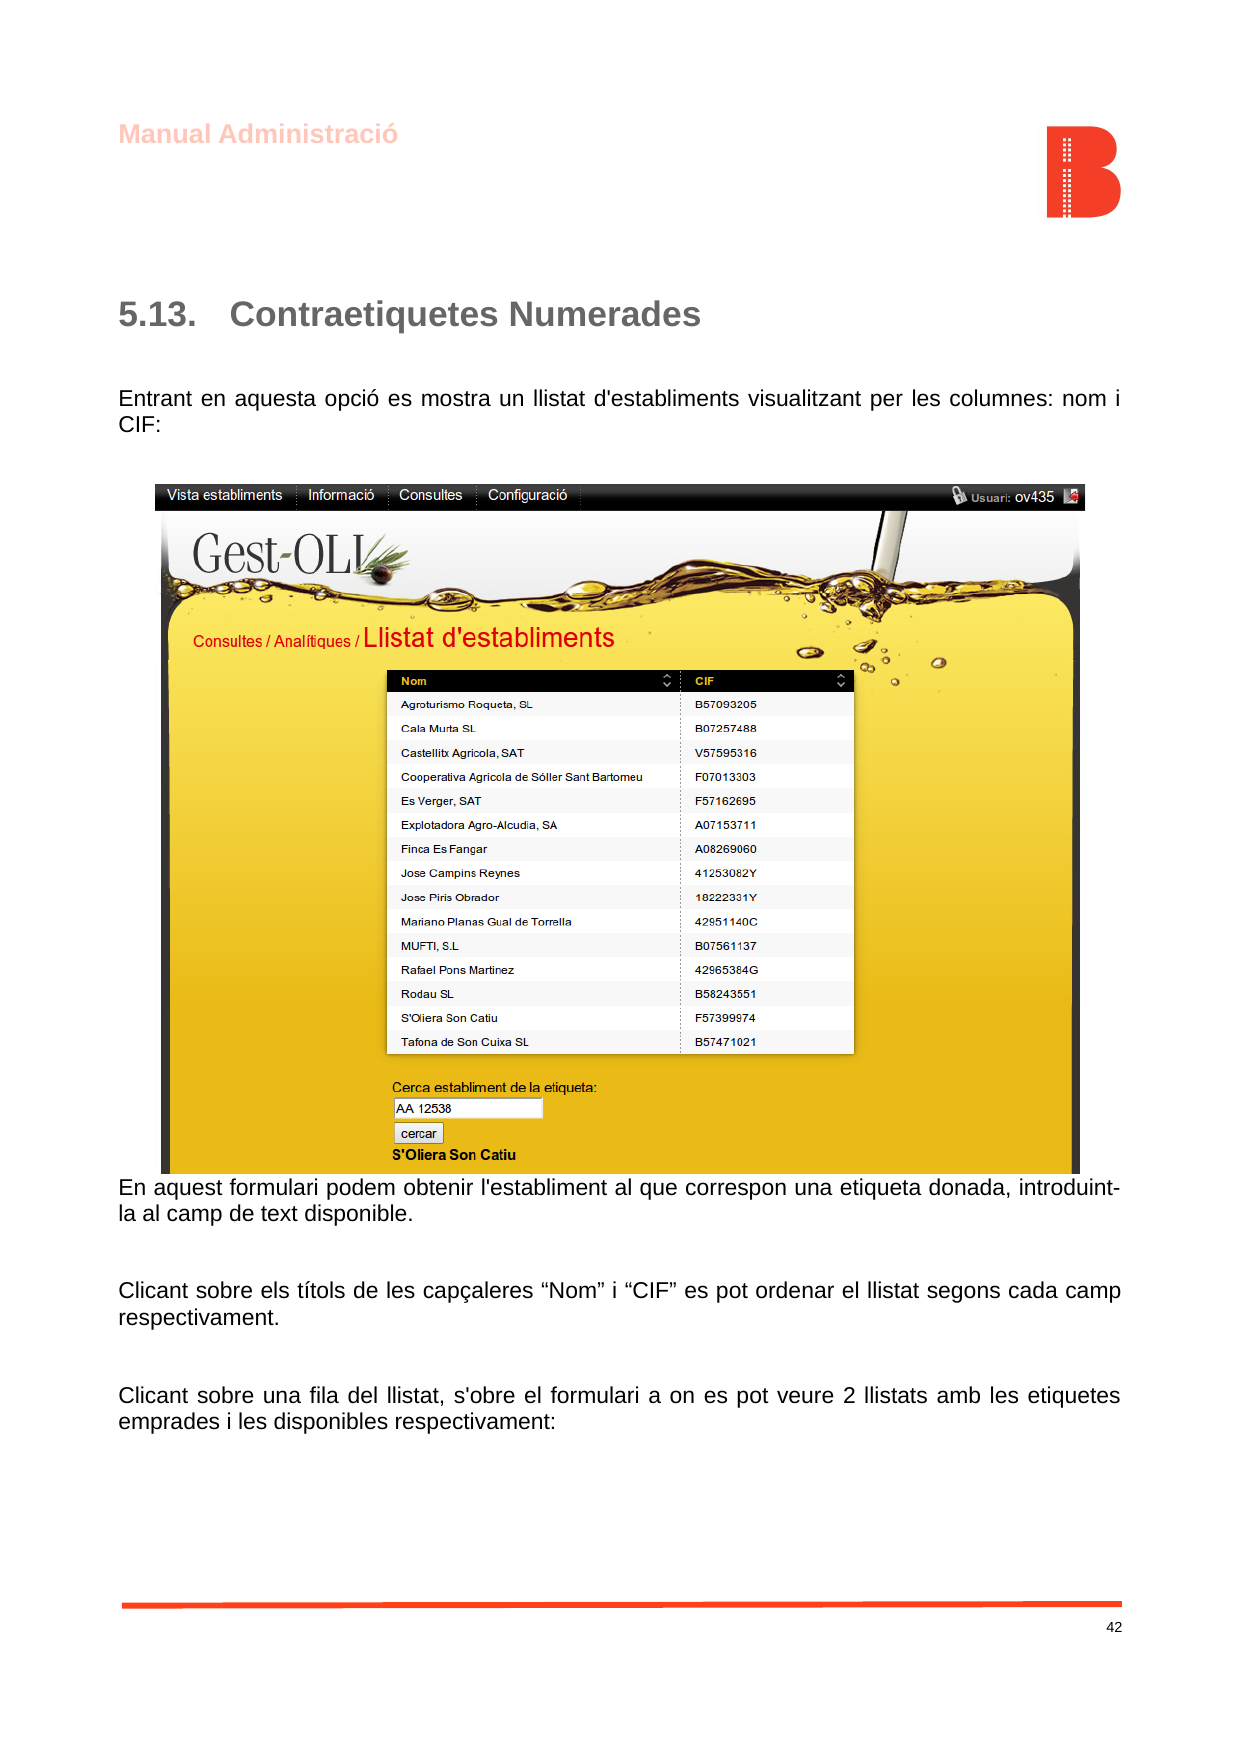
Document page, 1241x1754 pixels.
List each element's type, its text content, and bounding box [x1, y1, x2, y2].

text En aquest formulari podem obtenir l'establiment al que correspon una etiqueta donada, introduint-la al camp de text disponible. [118, 1173, 1122, 1226]
text Clicant sobre els títols de les capçaleres “Nom” i “CIF” es pot ordenar el llistat segons cada camp respectivament. [118, 1277, 1122, 1330]
subtitle Contraetiquetes Numerades [118, 293, 1122, 333]
picture [155, 484, 1086, 1174]
text Clicant sobre una fila del llistat, s'obre el formulari a on es pot veure 2 llistats amb les etiquetes emprades i les disponibles respectivament: [118, 1382, 1122, 1434]
picture [1036, 124, 1130, 221]
text Entrant en aquesta opció es mostra un llistat d'establiments visualitzant per les columnes: nom i CIF: [118, 385, 1122, 437]
